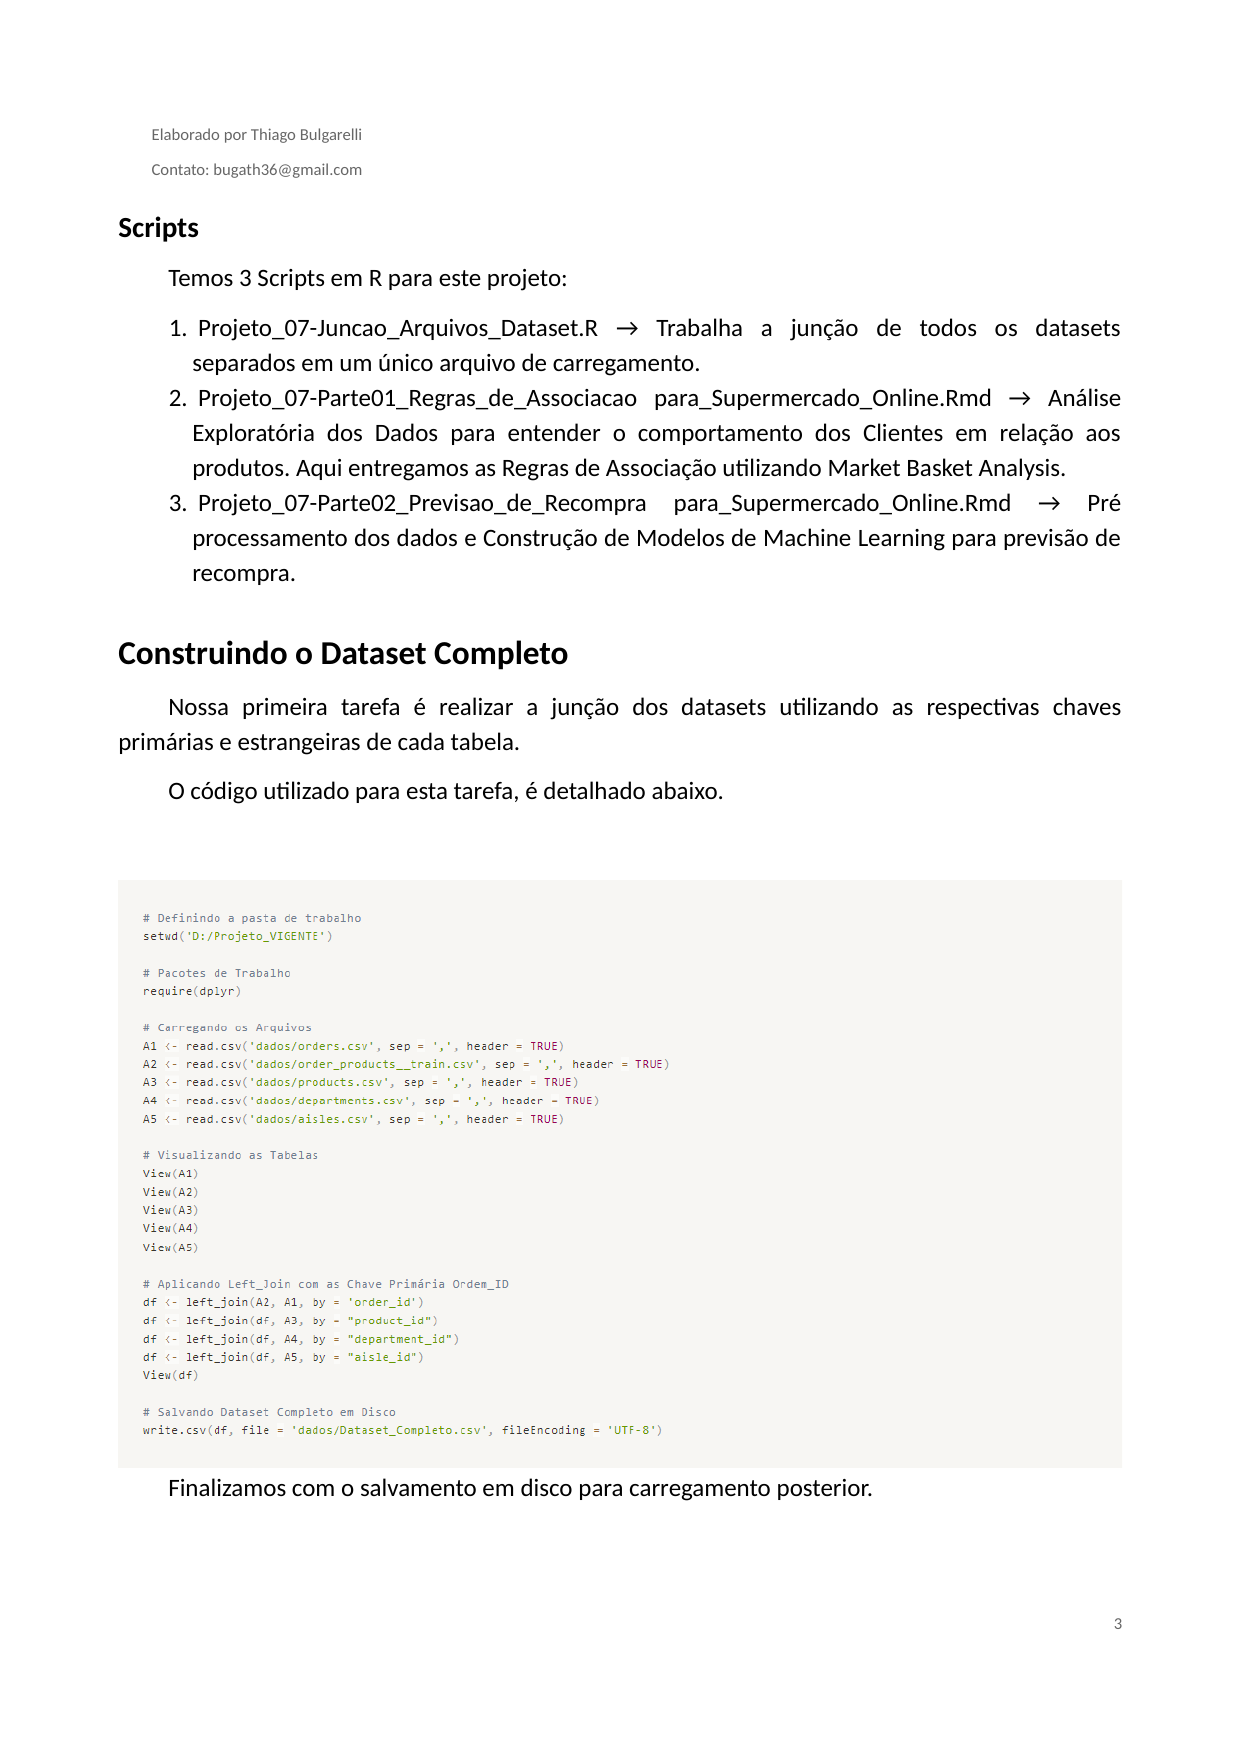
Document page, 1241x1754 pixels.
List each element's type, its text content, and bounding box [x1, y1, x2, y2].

text [118, 875, 1122, 880]
list Projeto_07-Parte02_Previsao_de_Recompra para_Supermercado_Online.Rmd → Pré processamento dos dados e Construção de Modelos de Machine Learning para previsão de recompra. [162, 487, 1122, 588]
subtitle Scripts [118, 209, 1122, 245]
text O código utilizado para esta tarefa, é detalhado abaixo. [118, 776, 1122, 806]
text Finalizamos com o salvamento em disco para carregamento posterior. [118, 1468, 1122, 1502]
picture [118, 880, 1123, 1468]
text Temos 3 Scripts em R para este projeto: [118, 262, 1122, 293]
text Nossa primeira tarefa é realizar a junção dos datasets utilizando as respectivas chaves primárias e estrangeiras de cada tabela. [118, 691, 1122, 756]
list Projeto_07-Juncao_Arquivos_Dataset.R → Trabalha a junção de todos os datasets separados em um único arquivo de carregamento. [162, 312, 1122, 378]
list Projeto_07-Parte01_Regras_de_Associacao para_Supermercado_Online.Rmd → Análise Exploratória dos Dados para entender o comportamento dos Clientes em relação aos produtos. Aqui entregamos as Regras de Associação utilizando Market Basket Analysis. [162, 382, 1122, 483]
subtitle Construindo o Dataset Completo [118, 632, 1122, 672]
